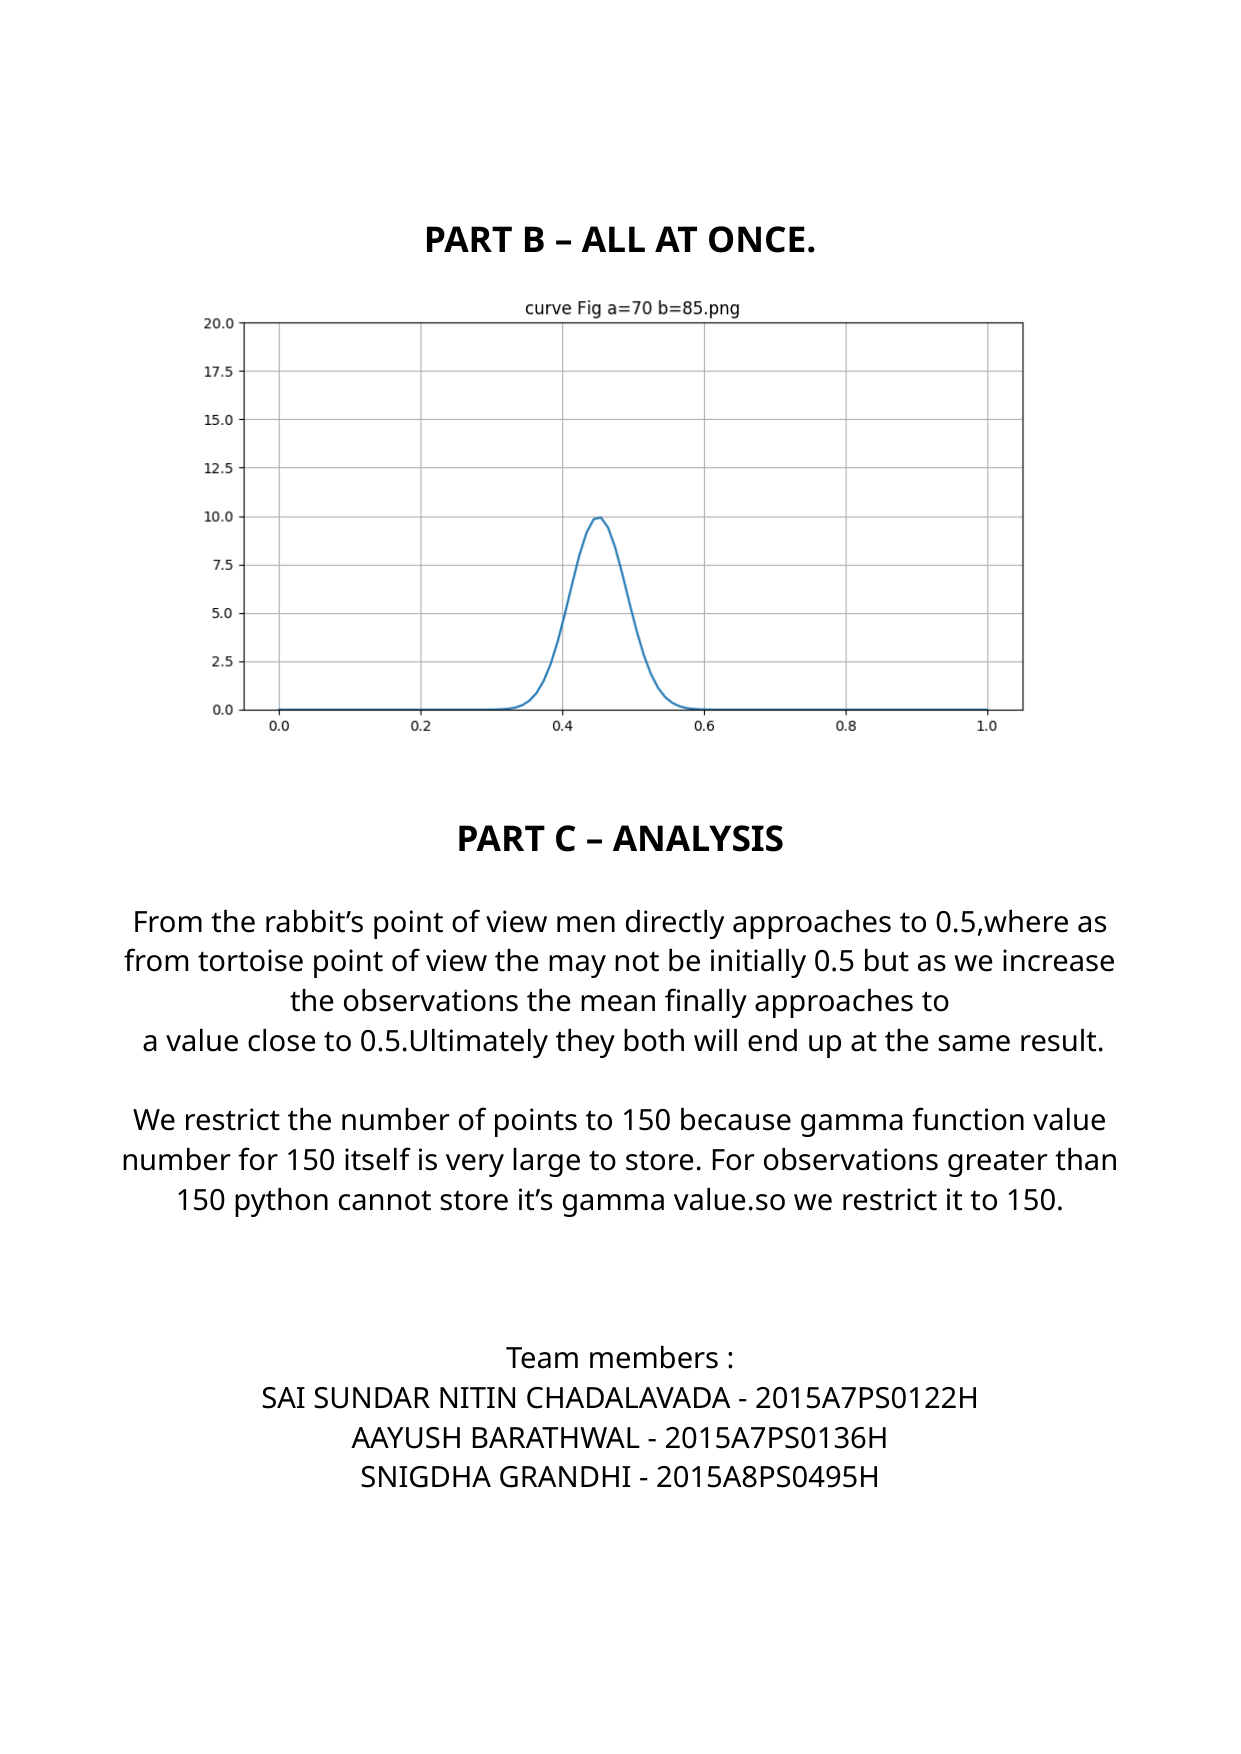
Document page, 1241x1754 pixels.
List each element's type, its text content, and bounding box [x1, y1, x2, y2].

text From the rabbit’s point of view men directly approaches to 0.5,where as from tortoise point of view the may not be initially 0.5 but as we increase the observations the mean finally approaches to [118, 901, 1122, 1020]
text SNIGDHA GRANDHI - 2015A8PS0495H [118, 1457, 1122, 1496]
text SAI SUNDAR NITIN CHADALAVADA - 2015A7PS0122H [118, 1377, 1122, 1417]
text PART C – ANALYSIS [118, 813, 1122, 861]
text a value close to 0.5.Ultimately they both will end up at the same result. [118, 1020, 1122, 1060]
text AAYUSH BARATHWAL - 2015A7PS0136H [118, 1417, 1122, 1457]
text PART B – ALL AT ONCE. [118, 214, 1122, 262]
picture [118, 262, 1123, 765]
text We restrict the number of points to 150 because gamma function value number for 150 itself is very large to store. For observations greater than 150 python cannot store it’s gamma value.so we restrict it to 150. [118, 1099, 1122, 1218]
text Team members : [118, 1337, 1122, 1377]
